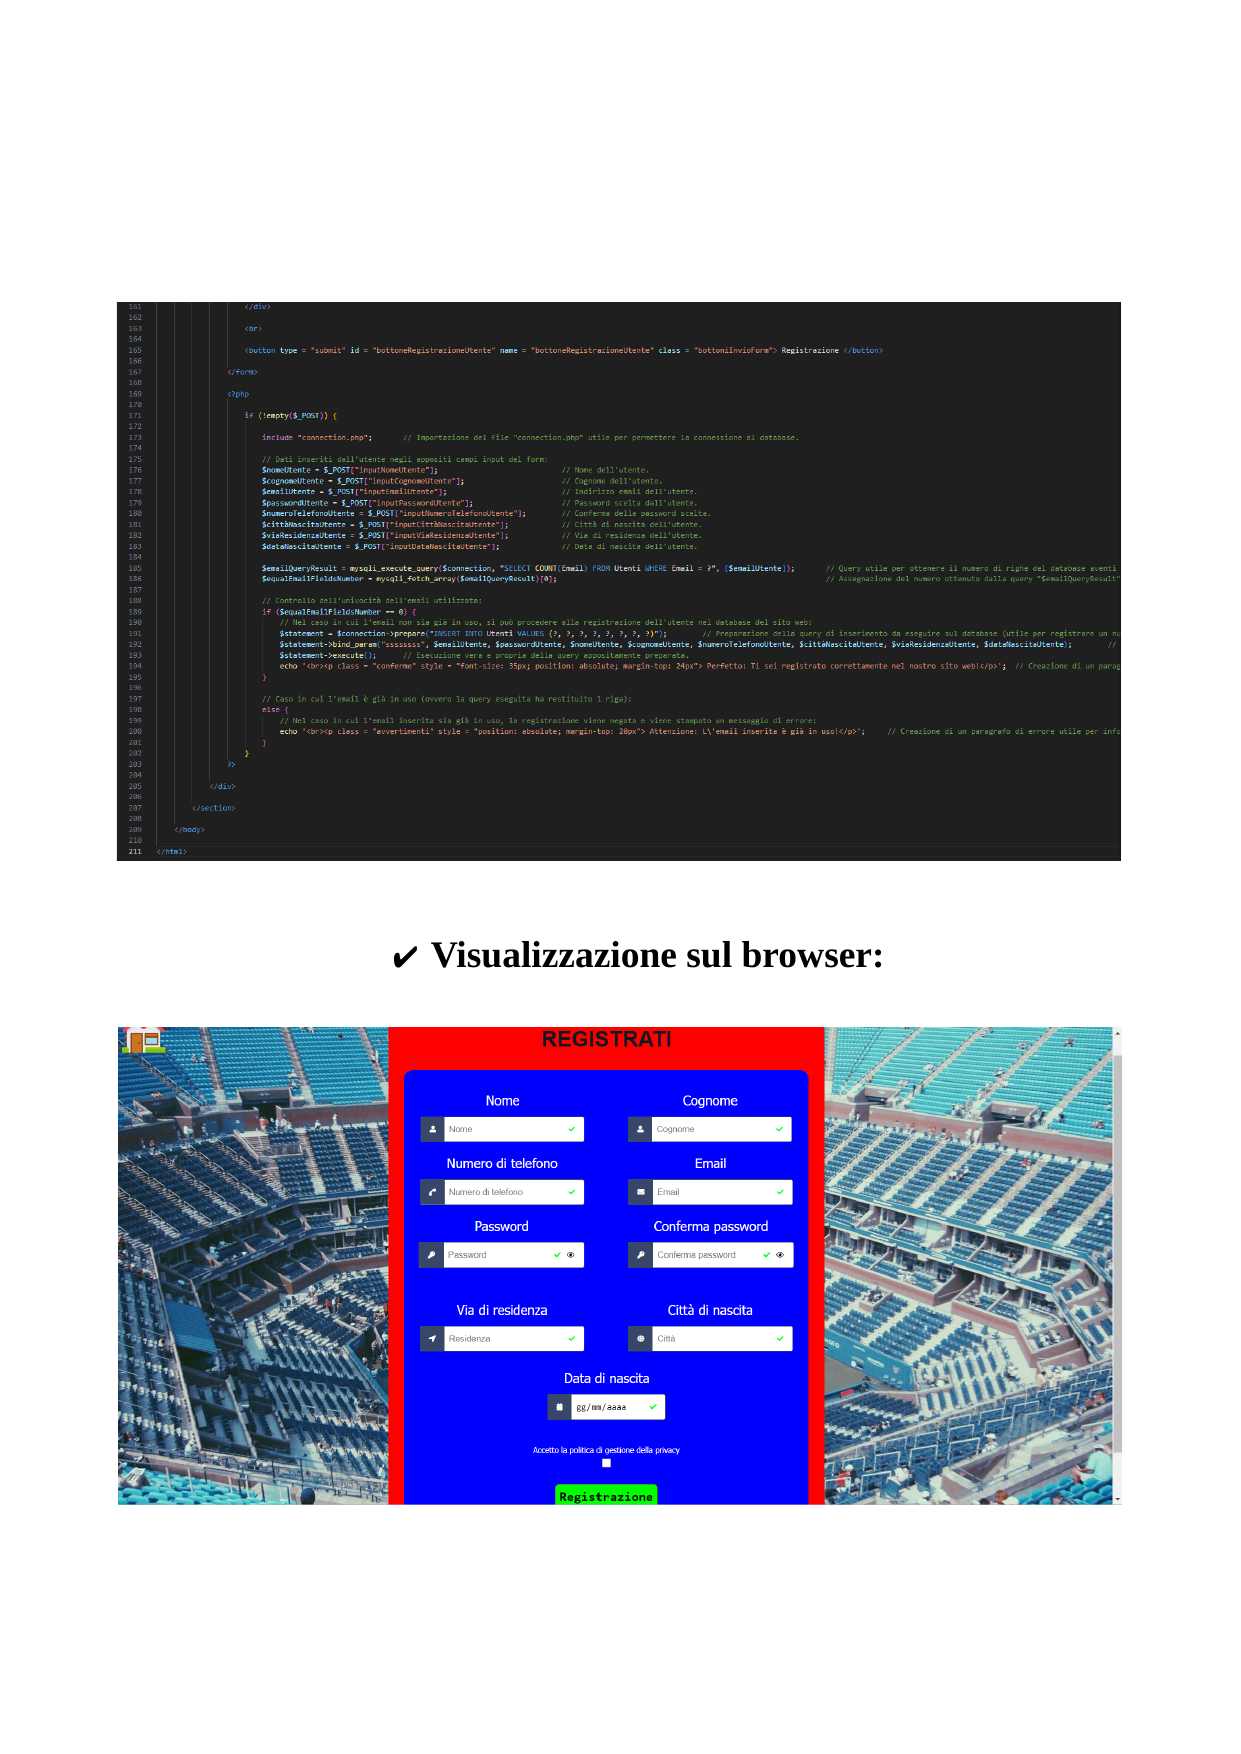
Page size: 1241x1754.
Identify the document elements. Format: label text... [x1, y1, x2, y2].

picture [118, 1027, 1123, 1505]
picture [116, 302, 1121, 861]
list Visualizzazione sul browser: [156, 932, 1122, 975]
